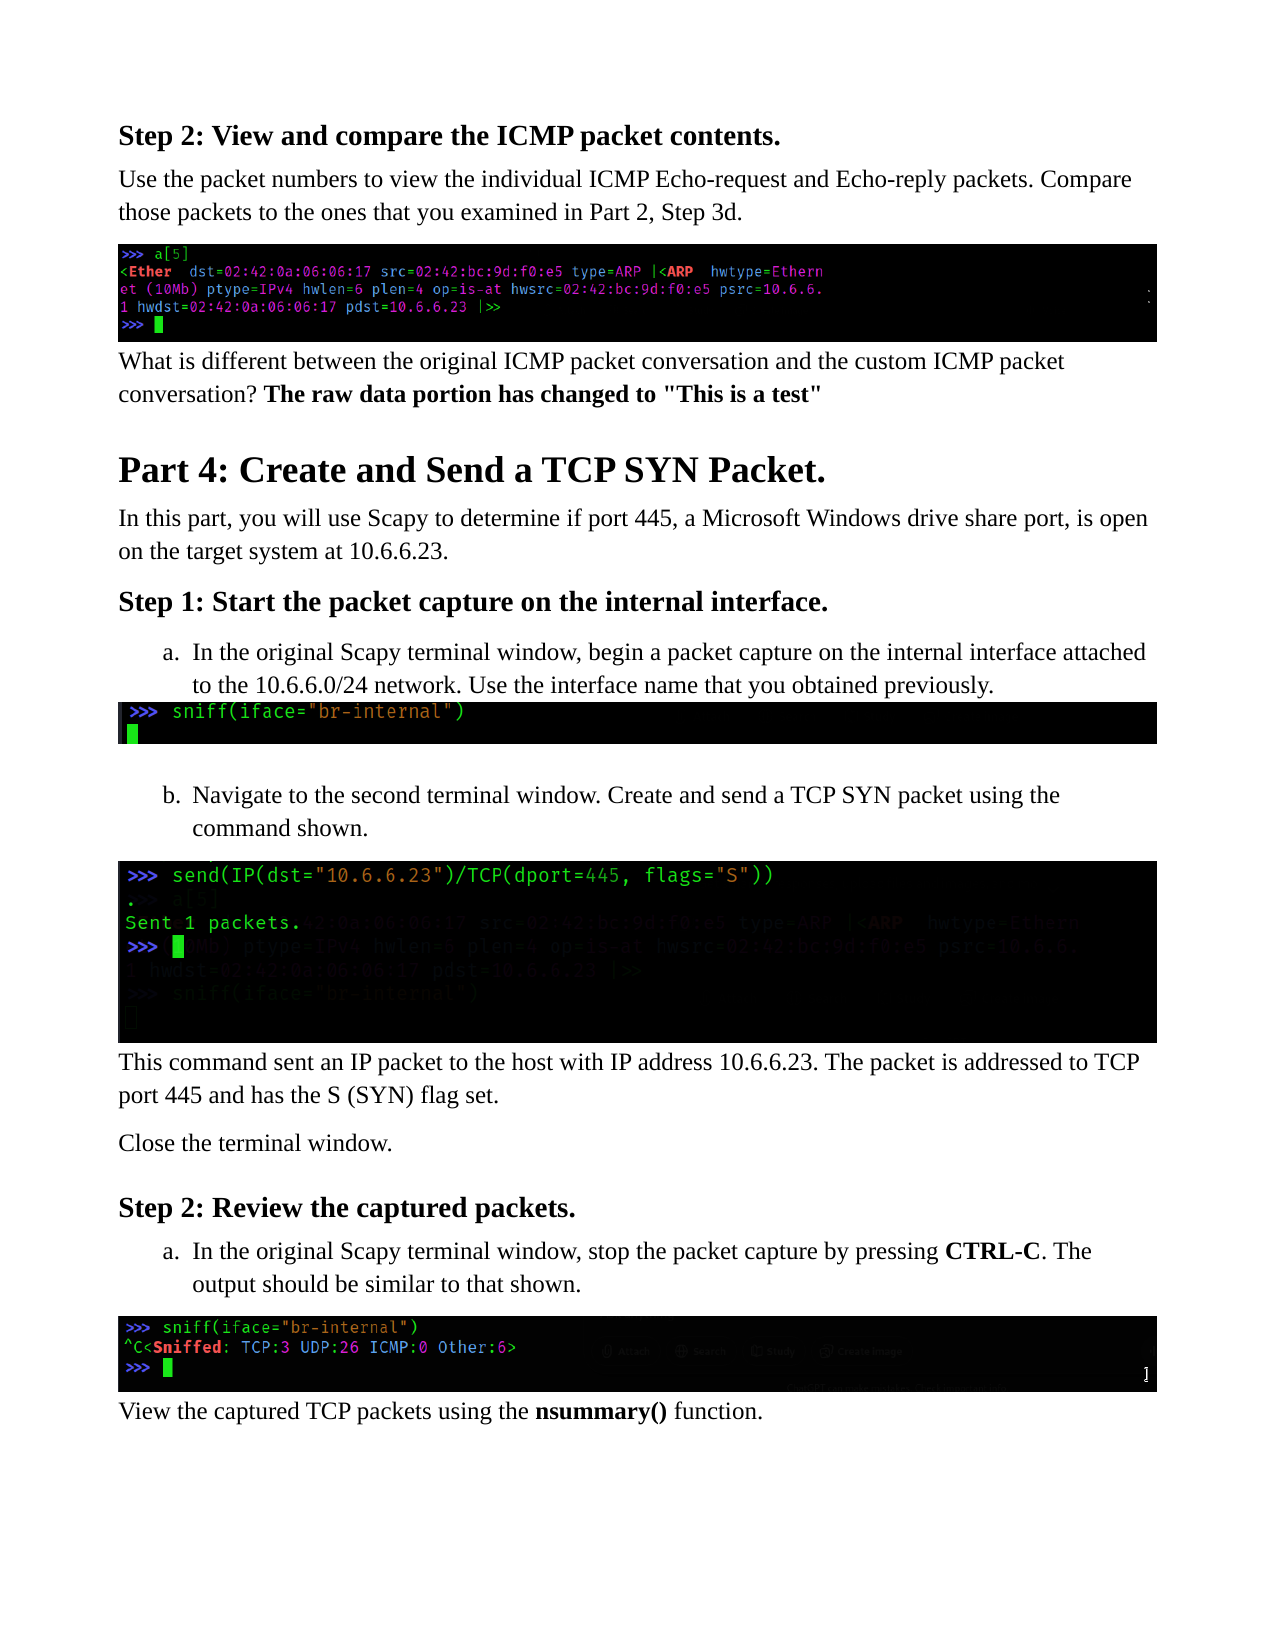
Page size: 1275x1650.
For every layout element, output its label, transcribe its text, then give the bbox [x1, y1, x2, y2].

text This command sent an IP packet to the host with IP address 10.6.6.23. The packet is addressed to TCP port 445 and has the S (SYN) flag set. [118, 1043, 1157, 1109]
subtitle Step 1: Start the packet capture on the internal interface. [118, 584, 1157, 617]
list In the original Scapy terminal window, stop the packet capture by pressing CTRL-C. The output should be similar to that shown. [162, 1236, 1157, 1298]
list Navigate to the second terminal window. Create and send a TCP SYN packet using the command shown. [162, 781, 1157, 842]
picture [118, 861, 1157, 1043]
text View the captured TCP packets using the nsummary() function. [118, 1392, 1157, 1425]
text Close the terminal window. [118, 1128, 1157, 1156]
picture [118, 244, 1157, 342]
list In the original Scapy terminal window, begin a packet capture on the internal interface attached to the 10.6.6.0/24 network. Use the interface name that you obtained previously. [162, 637, 1157, 699]
picture [118, 1316, 1157, 1392]
text What is different between the original ICMP packet conversation and the custom ICMP packet conversation? The raw data portion has changed to "This is a test" [118, 342, 1157, 408]
text In this part, you will use Scapy to determine if port 445, a Microsoft Windows drive share port, is open on the target system at 10.6.6.23. [118, 503, 1157, 565]
picture [118, 702, 1157, 744]
subtitle Part 4: Create and Send a TCP SYN Packet. [118, 447, 1157, 491]
subtitle Step 2: View and compare the ICMP packet contents. [118, 118, 1157, 152]
text Use the packet numbers to view the individual ICMP Echo-request and Echo-reply packets. Compare those packets to the ones that you examined in Part 2, Step 3d. [118, 164, 1157, 226]
subtitle Step 2: Review the captured packets. [118, 1190, 1157, 1223]
